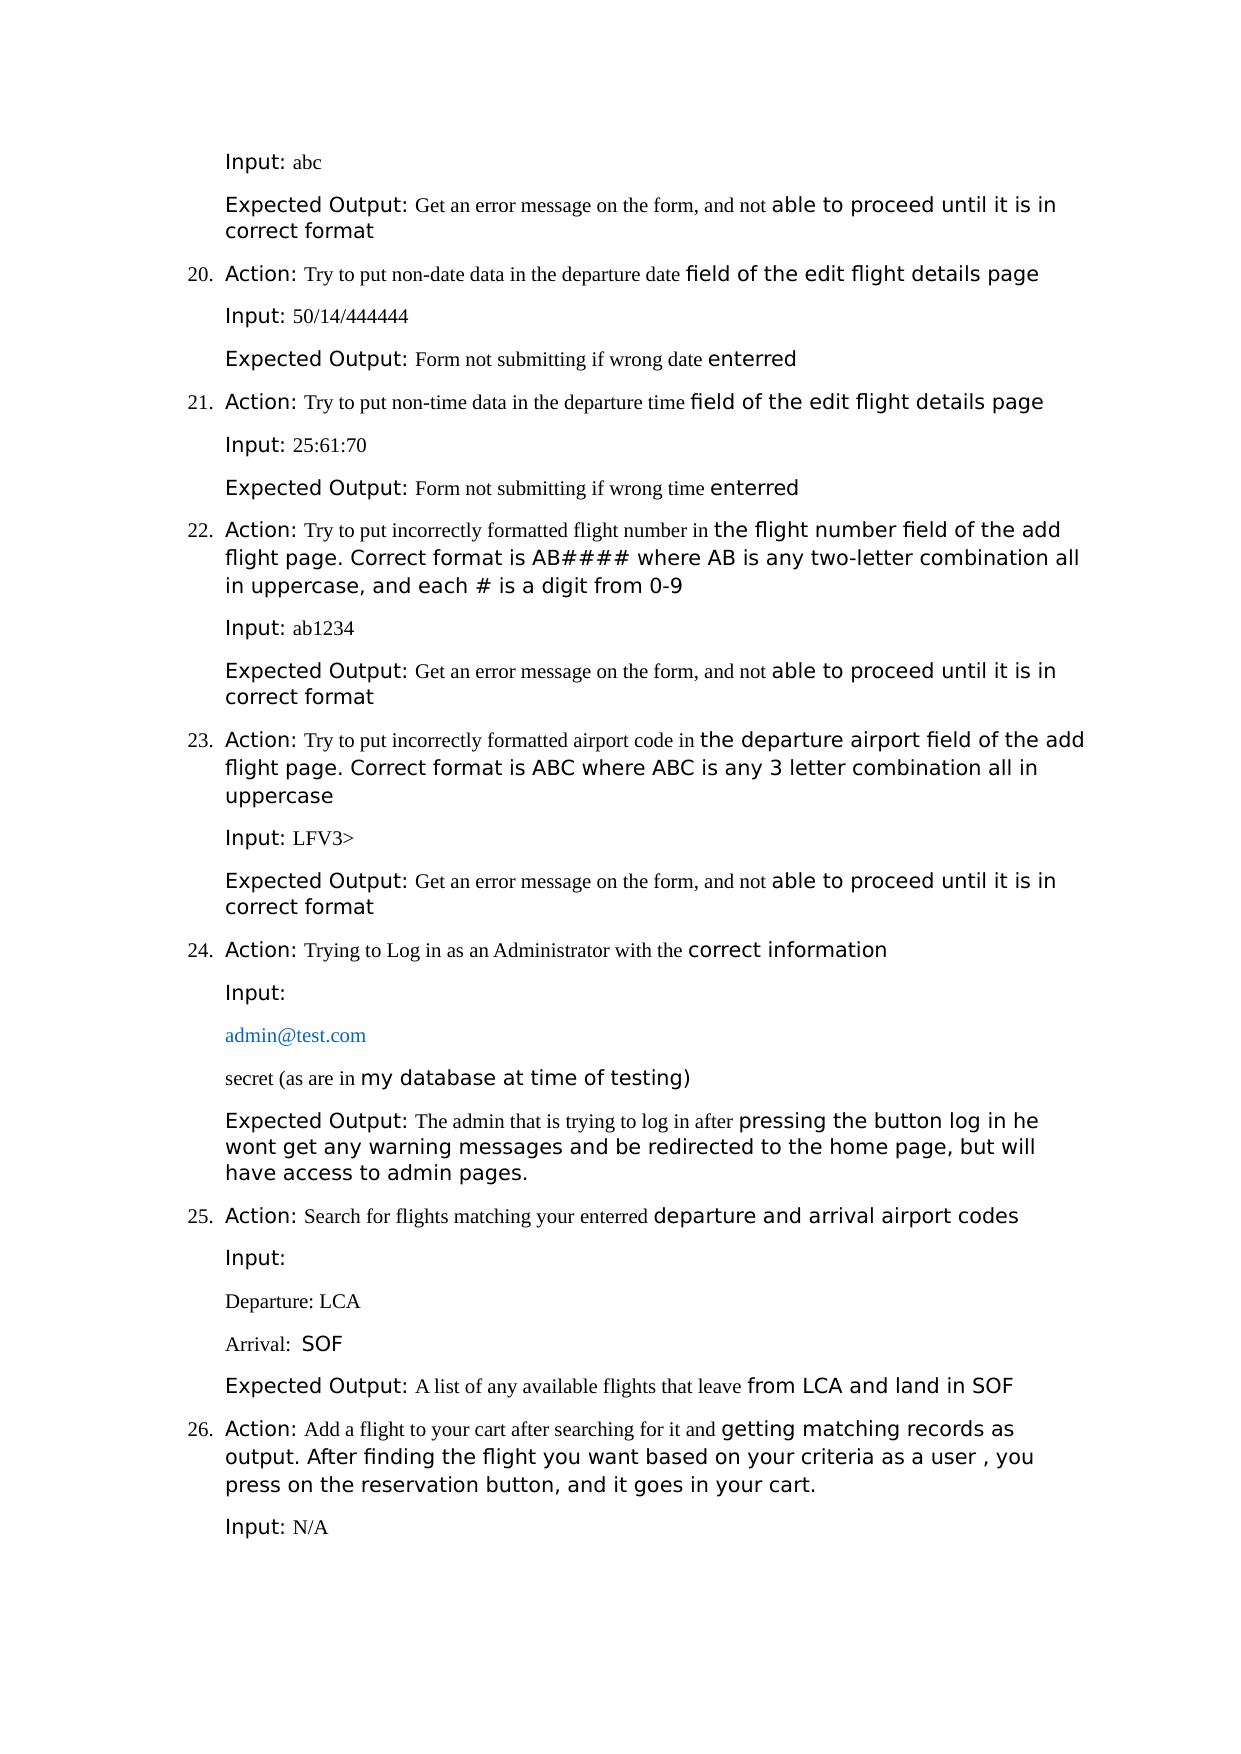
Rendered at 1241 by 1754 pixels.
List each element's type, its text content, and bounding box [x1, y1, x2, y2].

list Input: N/A [187, 1515, 1090, 1540]
list Action: Try to put incorrectly formatted flight number in the flight number field of the add flight page. Correct format is AB#### where AB is any two-letter combination all in uppercase, and each # is a digit from 0-9 [187, 518, 1090, 598]
list Input: LFV3> [187, 826, 1090, 851]
list Action: Add a flight to your cart after searching for it and getting matching records as output. After finding the flight you want based on your criteria as a user , you press on the reservation button, and it goes in your cart. [187, 1417, 1090, 1497]
list Action: Try to put non-time data in the departure time field of the edit flight details page [187, 390, 1090, 414]
list Expected Output: Form not submitting if wrong date enterred [187, 347, 1090, 372]
list Input: abc [187, 150, 1090, 174]
list Action: Try to put incorrectly formatted airport code in the departure airport field of the add flight page. Correct format is ABC where ABC is any 3 letter combination all in uppercase [187, 728, 1090, 808]
list Expected Output: A list of any available flights that leave from LCA and land in SOF [187, 1374, 1090, 1399]
list Arrival: SOF [187, 1332, 1090, 1356]
list Action: Search for flights matching your enterred departure and arrival airport codes [187, 1204, 1090, 1228]
list Expected Output: Get an error message on the form, and not able to proceed until it is in correct format [187, 193, 1090, 243]
list admin@test.com [187, 1023, 1090, 1047]
list Input: ab1234 [187, 616, 1090, 641]
list Input: 50/14/444444 [187, 304, 1090, 329]
list secret (as are in my database at time of testing) [187, 1066, 1090, 1090]
list Input: [187, 1246, 1090, 1271]
list Expected Output: Get an error message on the form, and not able to proceed until it is in correct format [187, 869, 1090, 919]
list Expected Output: Get an error message on the form, and not able to proceed until it is in correct format [187, 659, 1090, 710]
list Input: [187, 981, 1090, 1005]
list Input: 25:61:70 [187, 433, 1090, 457]
list Departure: LCA [187, 1289, 1090, 1313]
list Expected Output: The admin that is trying to log in after pressing the button log in he wont get any warning messages and be redirected to the home page, but will have access to admin pages. [187, 1109, 1090, 1185]
list Expected Output: Form not submitting if wrong time enterred [187, 475, 1090, 500]
list Action: Try to put non-date data in the departure date field of the edit flight details page [187, 262, 1090, 286]
list Action: Trying to Log in as an Administrator with the correct information [187, 938, 1090, 962]
